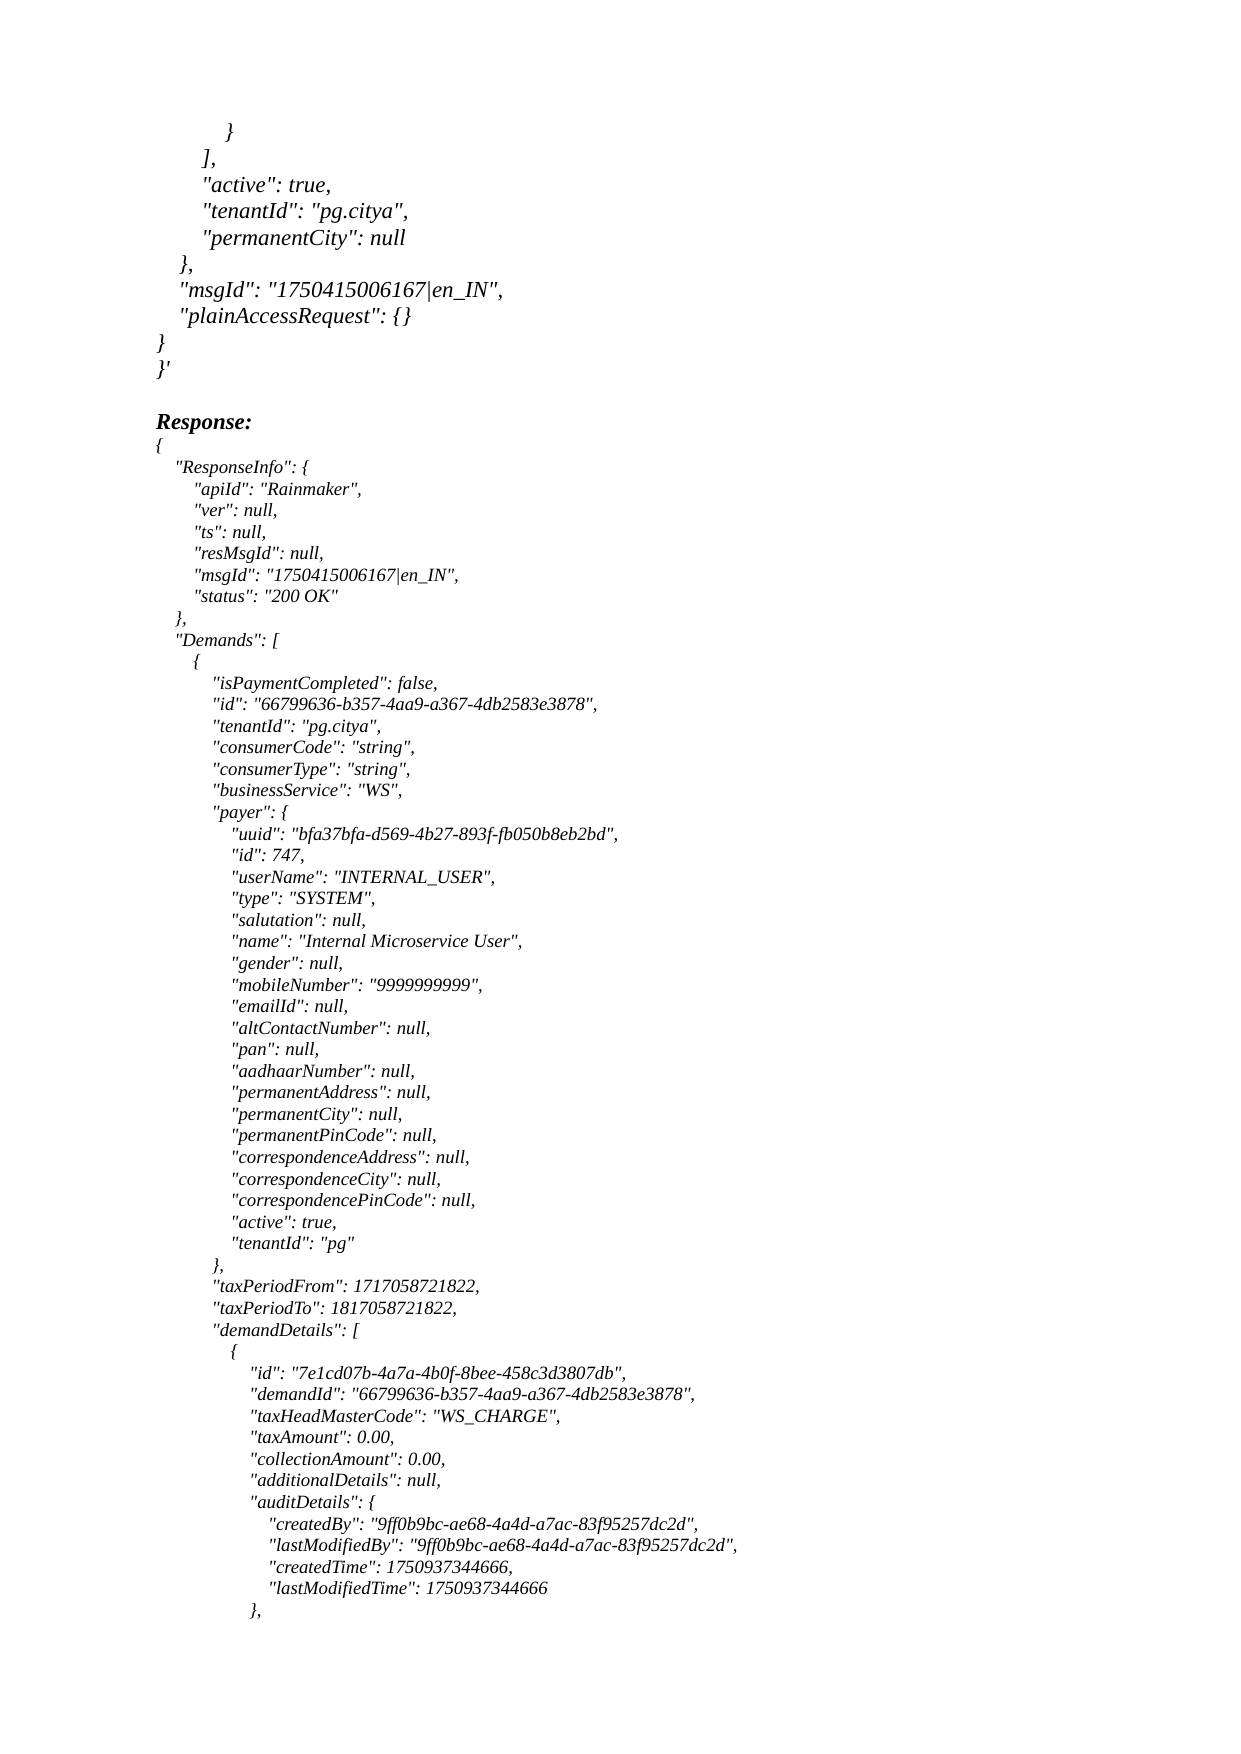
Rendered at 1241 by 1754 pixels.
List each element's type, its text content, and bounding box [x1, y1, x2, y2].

text "ver": null, [156, 499, 1122, 521]
text }, [156, 250, 1122, 276]
text "active": true, [156, 1211, 1122, 1232]
text "permanentAddress": null, [156, 1081, 1122, 1103]
text "name": "Internal Microservice User", [156, 930, 1122, 952]
text "userName": "INTERNAL_USER", [156, 866, 1122, 887]
text "active": true, [156, 171, 1122, 197]
text "payer": { [156, 801, 1122, 822]
text "consumerCode": "string", [156, 736, 1122, 758]
text "id": 747, [156, 844, 1122, 866]
text "aadhaarNumber": null, [156, 1060, 1122, 1081]
text "taxPeriodTo": 1817058721822, [156, 1297, 1122, 1318]
text "ts": null, [156, 521, 1122, 542]
text "gender": null, [156, 952, 1122, 973]
text "demandDetails": [ [156, 1318, 1122, 1340]
text "consumerType": "string", [156, 758, 1122, 779]
text "mobileNumber": "9999999999", [156, 973, 1122, 995]
text "tenantId": "pg.citya", [156, 197, 1122, 223]
text }, [156, 1254, 1122, 1275]
text "apiId": "Rainmaker", [156, 477, 1122, 499]
text "tenantId": "pg" [156, 1232, 1122, 1254]
text "collectionAmount": 0.00, [156, 1448, 1122, 1469]
text ], [156, 144, 1122, 171]
text "taxAmount": 0.00, [156, 1426, 1122, 1448]
text "tenantId": "pg.citya", [156, 715, 1122, 736]
text "additionalDetails": null, [156, 1469, 1122, 1491]
text "demandId": "66799636-b357-4aa9-a367-4db2583e3878", [156, 1383, 1122, 1405]
text "businessService": "WS", [156, 779, 1122, 801]
text "resMsgId": null, [156, 542, 1122, 564]
text }' [156, 355, 1122, 382]
text "permanentPinCode": null, [156, 1124, 1122, 1146]
text "salutation": null, [156, 909, 1122, 930]
text Response: [156, 408, 1122, 434]
text "pan": null, [156, 1038, 1122, 1060]
text "createdBy": "9ff0b9bc-ae68-4a4d-a7ac-83f95257dc2d", [156, 1512, 1122, 1534]
text "createdTime": 1750937344666, [156, 1556, 1122, 1577]
text "lastModifiedTime": 1750937344666 [156, 1577, 1122, 1599]
text { [156, 1340, 1122, 1362]
text "plainAccessRequest": {} [156, 303, 1122, 329]
text "auditDetails": { [156, 1491, 1122, 1512]
text "msgId": "1750415006167|en_IN", [156, 564, 1122, 585]
text "altContactNumber": null, [156, 1017, 1122, 1038]
text }, [156, 1599, 1122, 1620]
text }, [156, 607, 1122, 628]
text { [156, 434, 1122, 456]
text "id": "66799636-b357-4aa9-a367-4db2583e3878", [156, 693, 1122, 715]
text "correspondencePinCode": null, [156, 1189, 1122, 1211]
text "id": "7e1cd07b-4a7a-4b0f-8bee-458c3d3807db", [156, 1362, 1122, 1383]
text "correspondenceCity": null, [156, 1167, 1122, 1189]
text "permanentCity": null, [156, 1103, 1122, 1124]
text "taxPeriodFrom": 1717058721822, [156, 1275, 1122, 1297]
text } [156, 329, 1122, 355]
text "emailId": null, [156, 995, 1122, 1017]
text "msgId": "1750415006167|en_IN", [156, 276, 1122, 303]
text "correspondenceAddress": null, [156, 1146, 1122, 1167]
text "uuid": "bfa37bfa-d569-4b27-893f-fb050b8eb2bd", [156, 822, 1122, 844]
text { [156, 650, 1122, 672]
text "lastModifiedBy": "9ff0b9bc-ae68-4a4d-a7ac-83f95257dc2d", [156, 1534, 1122, 1556]
text "status": "200 OK" [156, 585, 1122, 607]
text "isPaymentCompleted": false, [156, 672, 1122, 693]
text "type": "SYSTEM", [156, 887, 1122, 909]
text "Demands": [ [156, 628, 1122, 650]
text "taxHeadMasterCode": "WS_CHARGE", [156, 1405, 1122, 1426]
text "ResponseInfo": { [156, 456, 1122, 477]
text } [156, 118, 1122, 144]
text "permanentCity": null [156, 223, 1122, 250]
